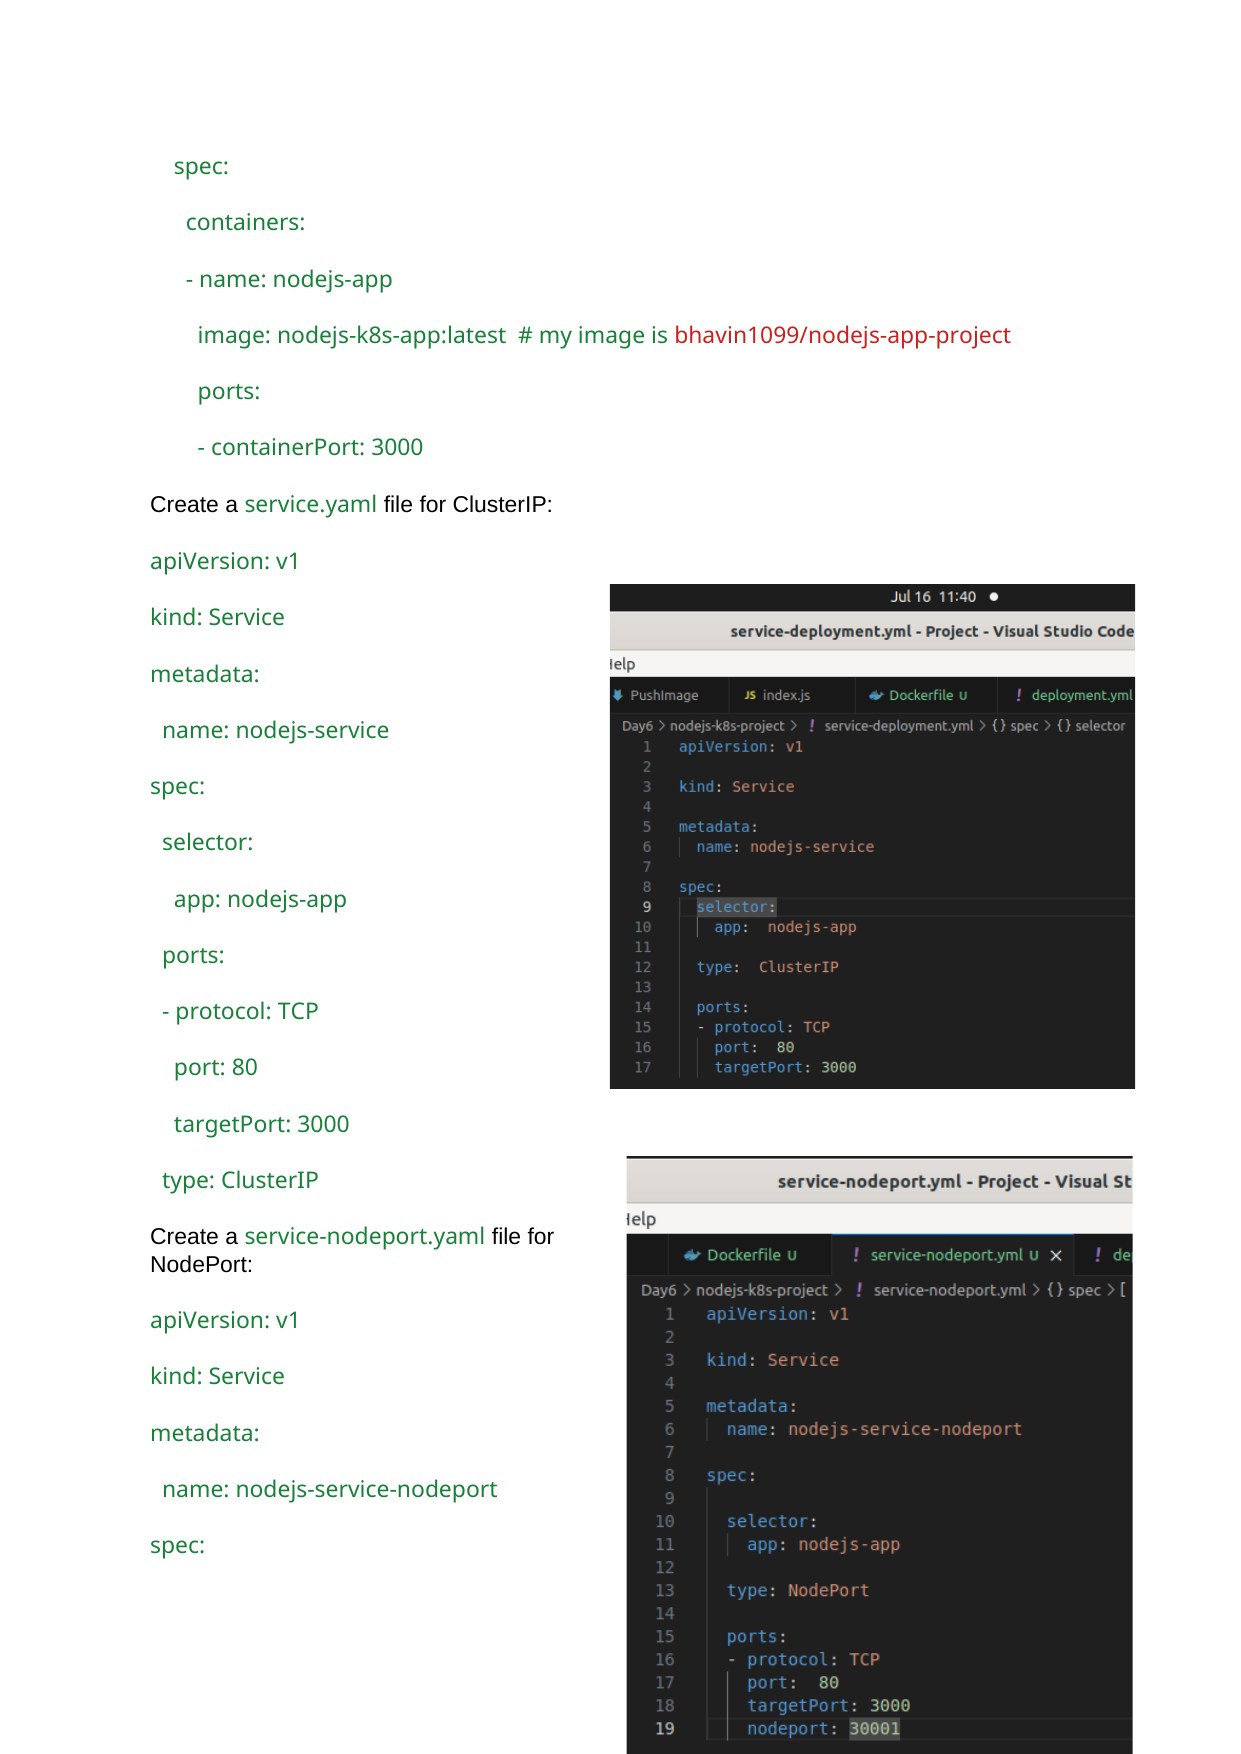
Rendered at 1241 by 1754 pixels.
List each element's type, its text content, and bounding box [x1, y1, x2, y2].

text ports: [150, 939, 609, 970]
picture [626, 1156, 1093, 1754]
text selector: [150, 826, 609, 858]
text metadata: [150, 1417, 626, 1448]
text image: nodejs-k8s-app:latest # my image is bhavin1099/nodejs-app-project [150, 319, 1090, 350]
text app: nodejs-app [150, 883, 609, 914]
text kind: Service [150, 1360, 626, 1392]
text name: nodejs-service [150, 714, 609, 745]
text - containerPort: 3000 [150, 431, 1090, 462]
text type: ClusterIP [150, 1164, 626, 1195]
picture [609, 584, 1136, 1089]
text Create a service.yaml file for ClusterIP: apiVersion: v1 [150, 487, 1090, 576]
text Create a service-nodeport.yaml file for NodePort: apiVersion: v1 [150, 1220, 626, 1335]
text port: 80 [150, 1051, 609, 1083]
text containers: [150, 206, 1090, 237]
text spec: [150, 150, 1090, 181]
text kind: Service [150, 601, 609, 633]
text ports: [150, 375, 1090, 406]
text spec: [150, 770, 609, 801]
text name: nodejs-service-nodeport [150, 1473, 626, 1504]
text spec: [150, 1529, 626, 1560]
text metadata: [150, 658, 609, 689]
text targetPort: 3000 [150, 1108, 1090, 1139]
text - name: nodejs-app [150, 262, 1090, 294]
text - protocol: TCP [150, 995, 609, 1026]
